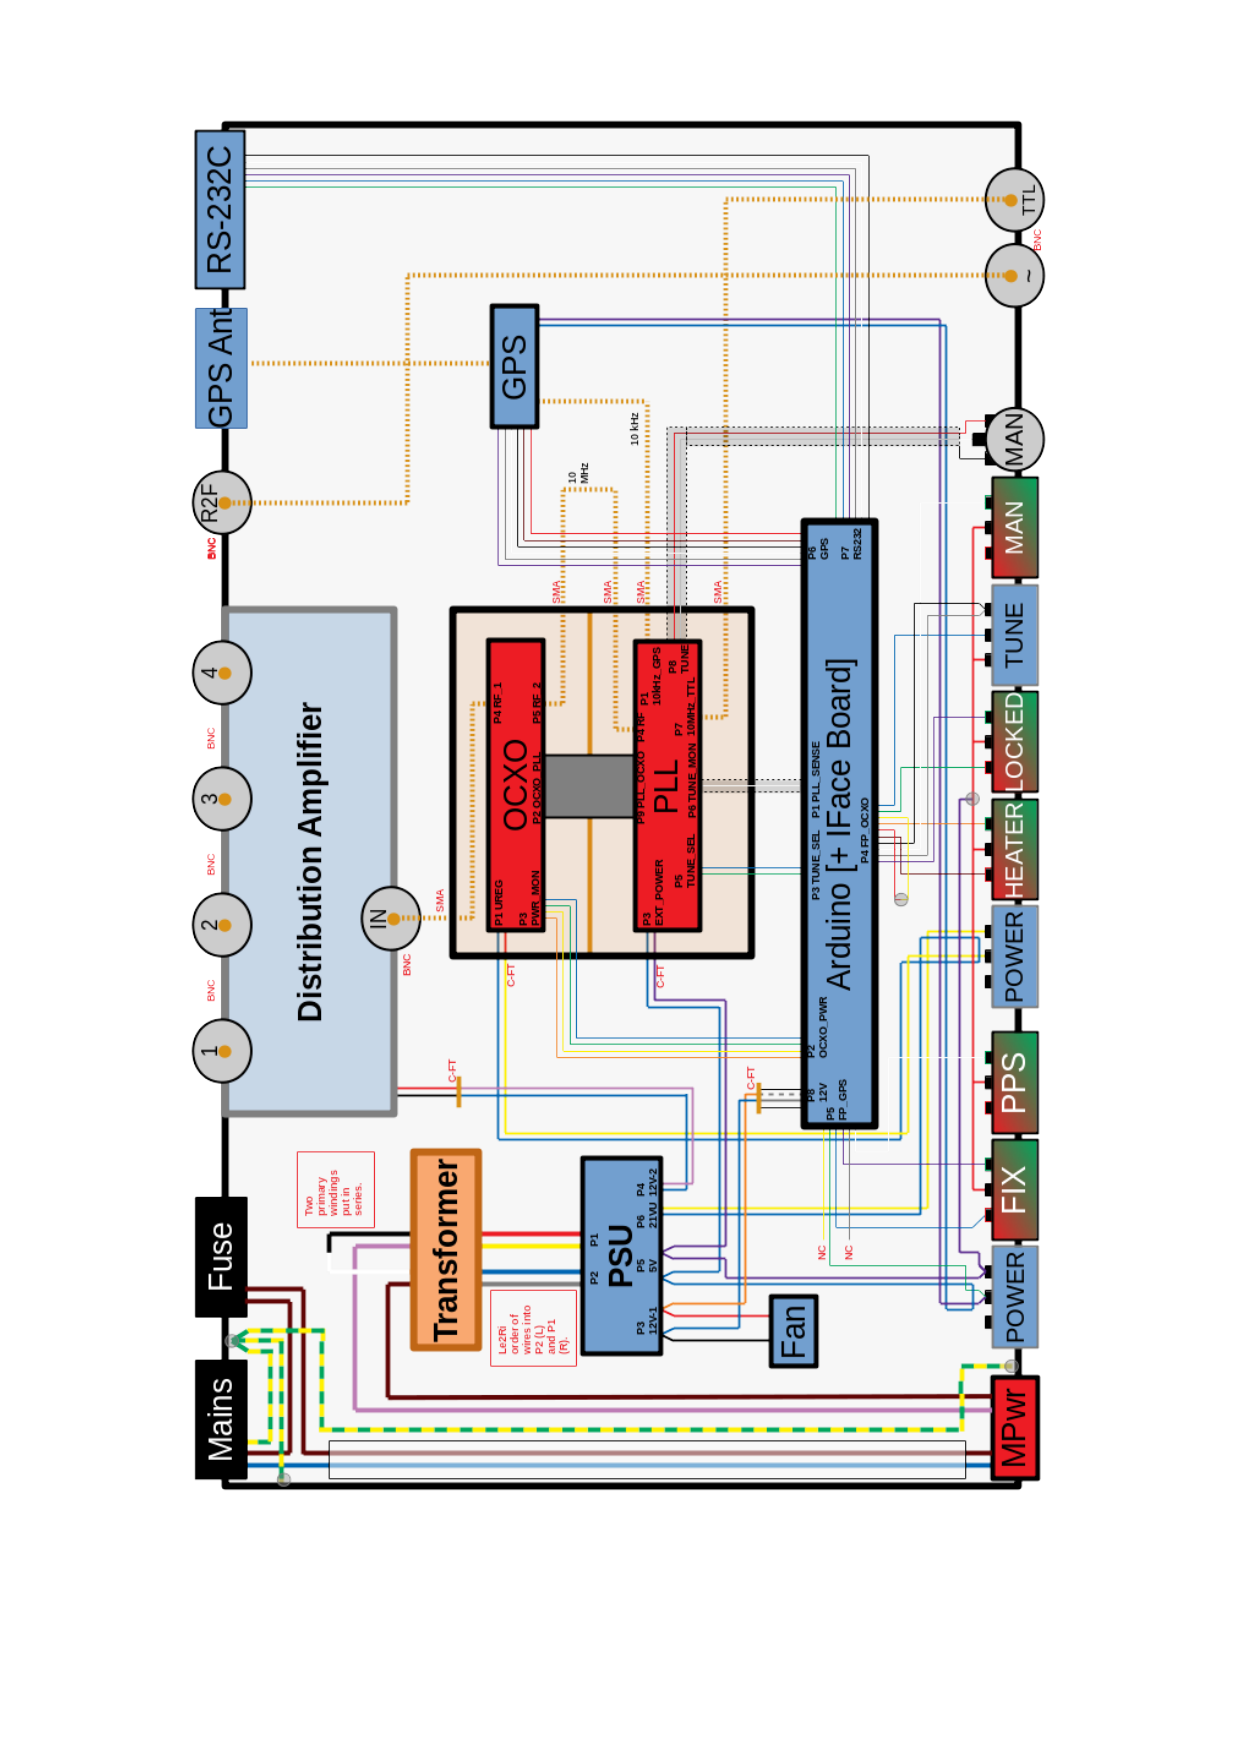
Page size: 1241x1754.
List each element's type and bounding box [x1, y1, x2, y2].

picture [134, 118, 1106, 1493]
